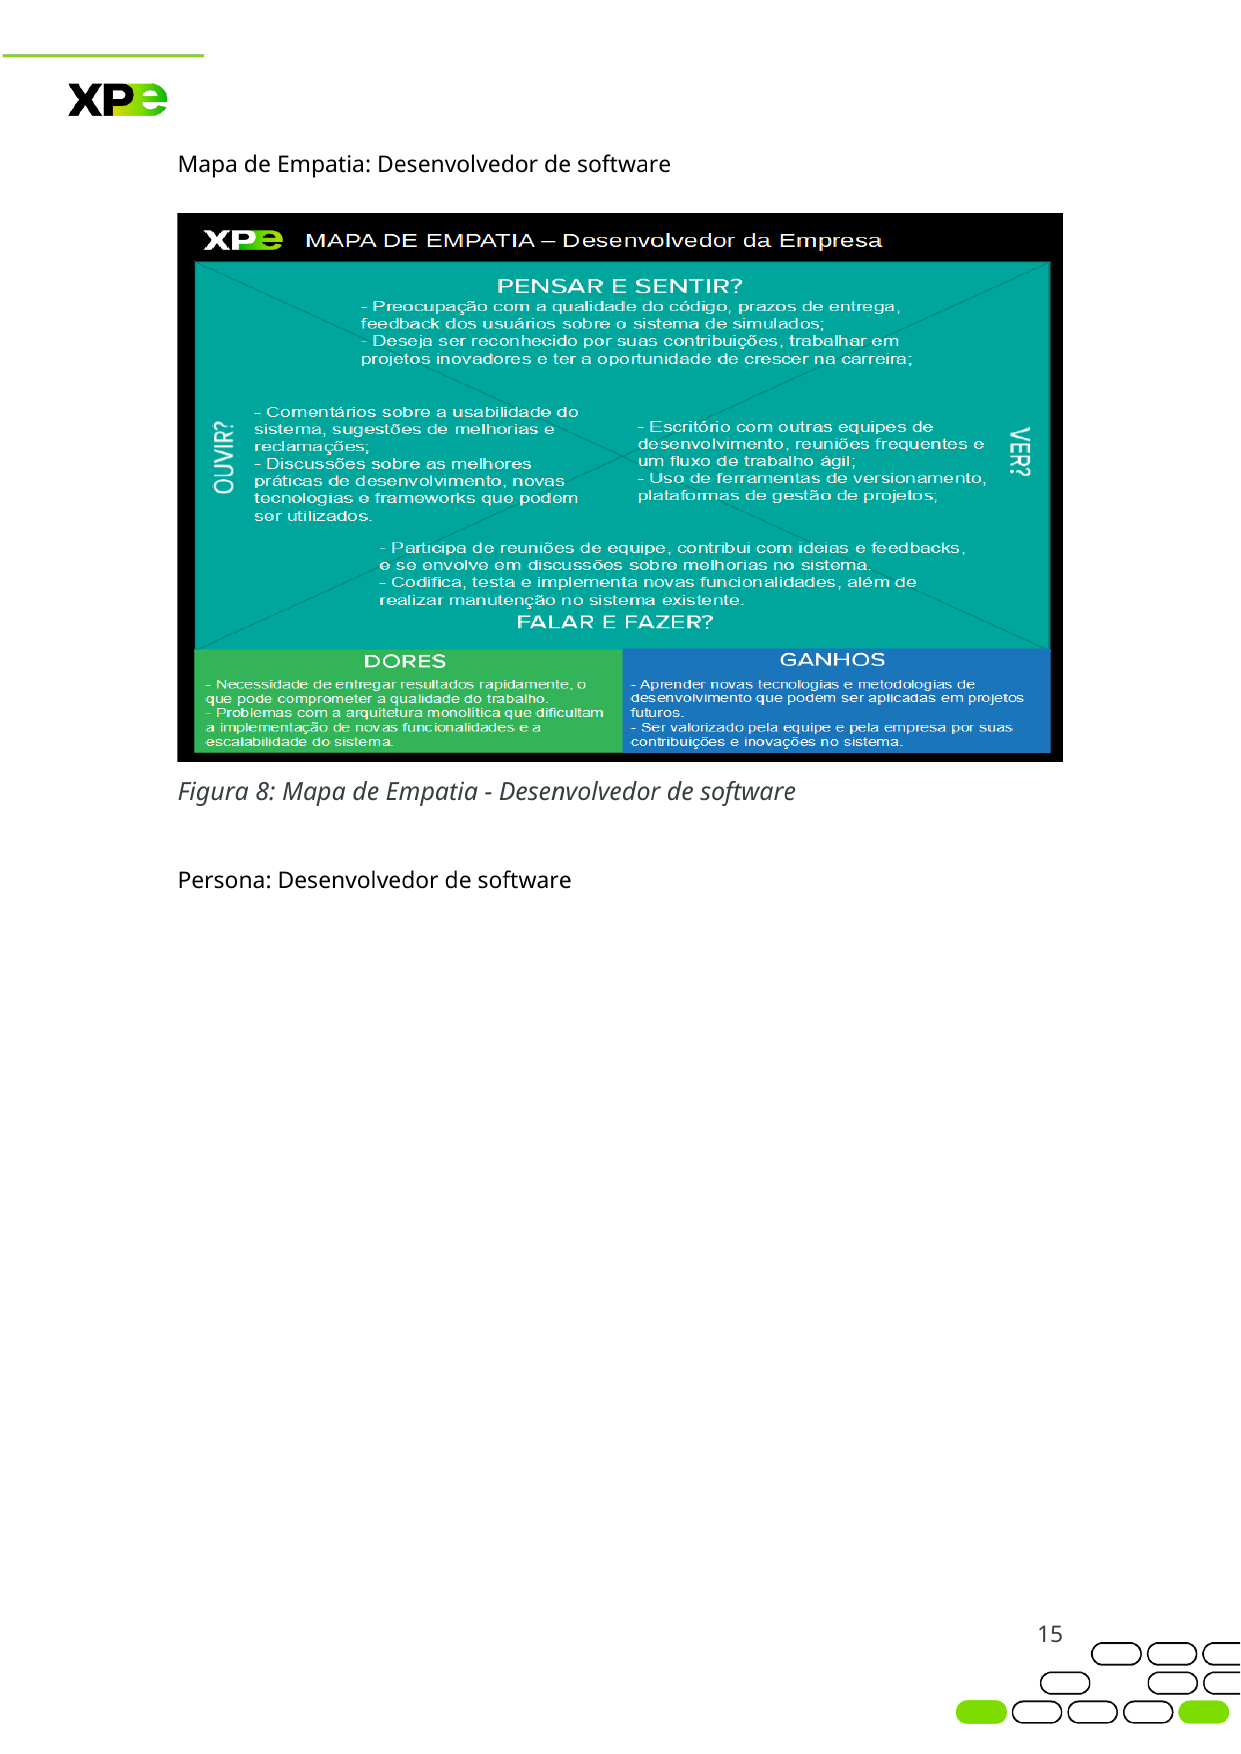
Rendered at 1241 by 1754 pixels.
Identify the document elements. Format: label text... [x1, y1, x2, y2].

picture [2, 51, 205, 148]
text Figura 8: Mapa de Empatia - Desenvolvedor de software [177, 762, 1063, 808]
text Persona: Desenvolvedor de software [177, 808, 1063, 896]
picture [955, 1642, 1241, 1724]
text Mapa de Empatia: Desenvolvedor de software [177, 148, 1063, 179]
text [177, 201, 1063, 213]
picture [177, 213, 1063, 762]
